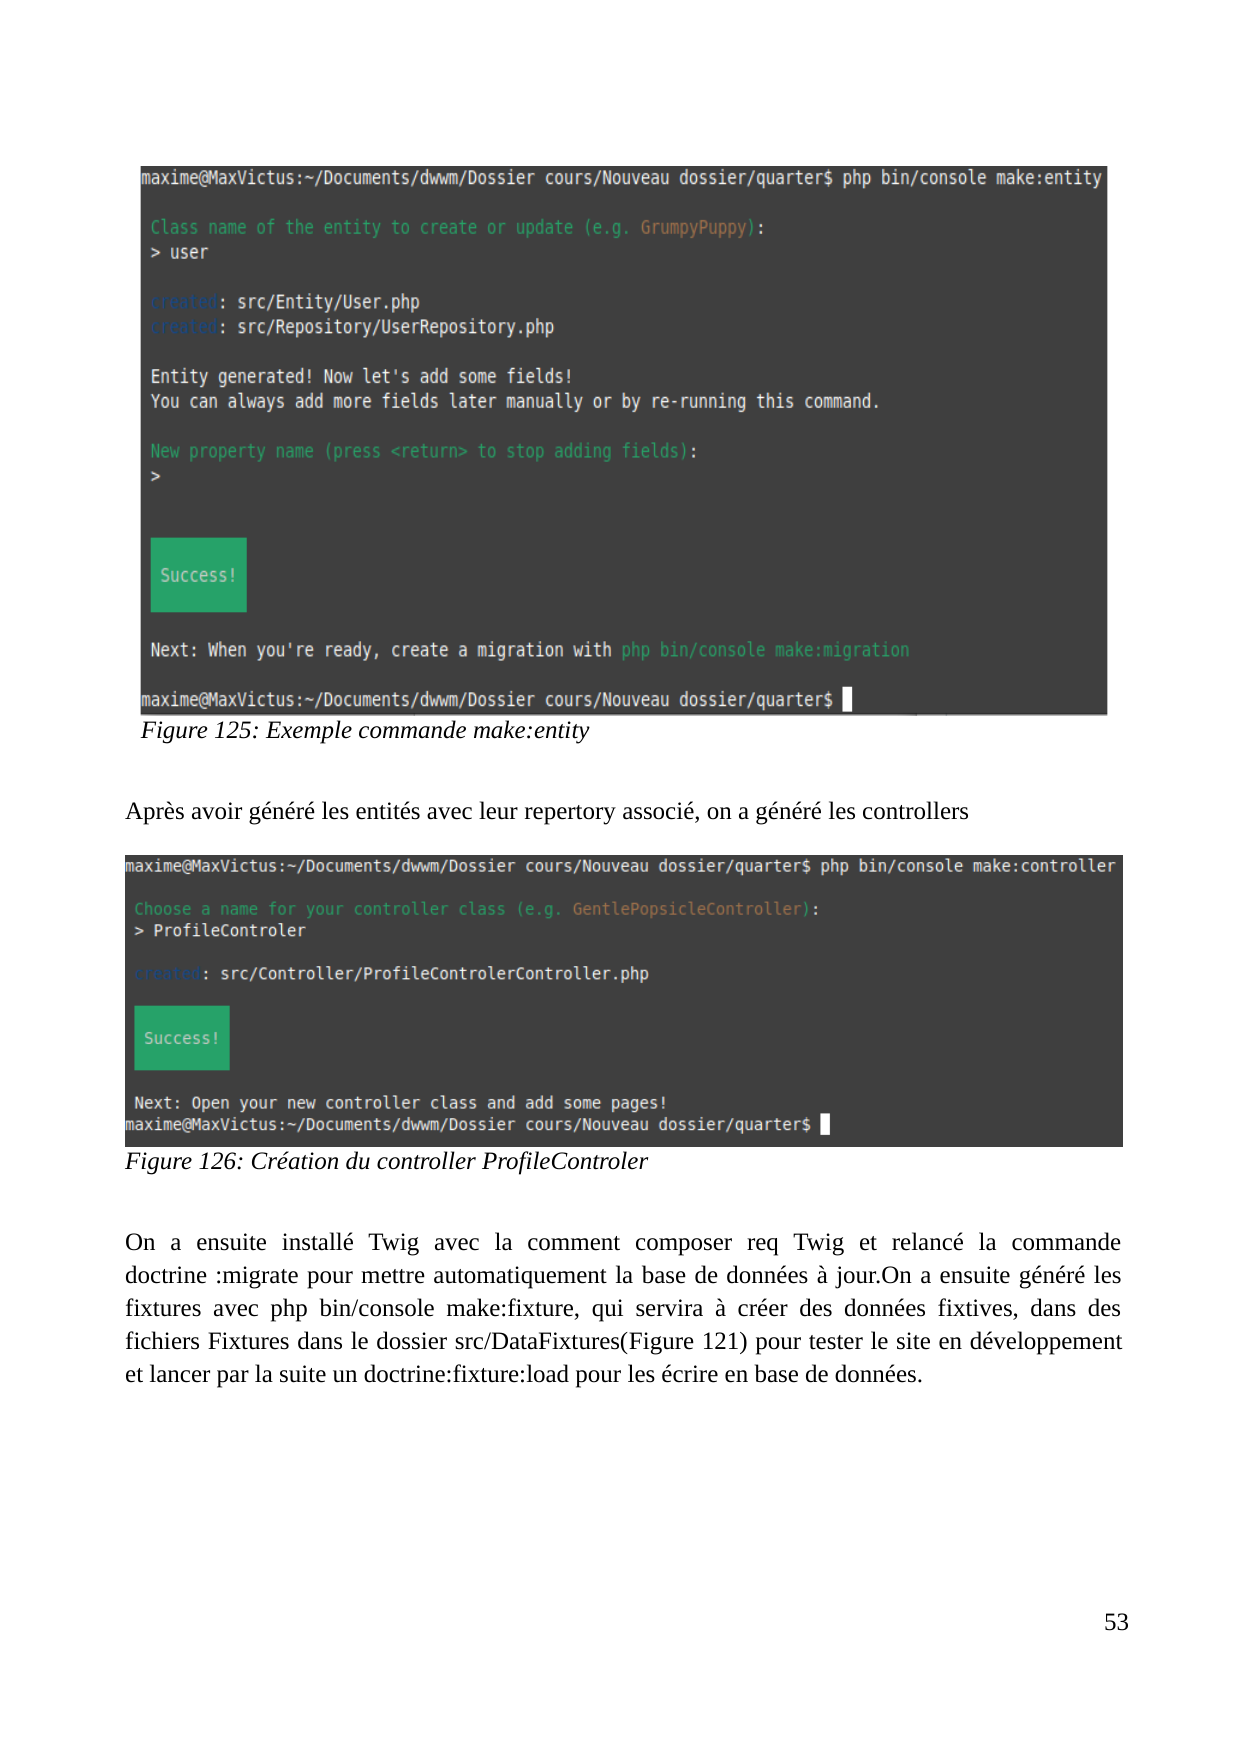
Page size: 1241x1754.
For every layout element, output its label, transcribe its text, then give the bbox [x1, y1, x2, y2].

picture [125, 855, 1123, 1147]
text Figure 125: Exemple commande make:entity [141, 716, 1107, 744]
text Après avoir généré les entités avec leur repertory associé, on a généré les controllers [125, 796, 1123, 824]
text On a ensuite installé Twig avec la comment composer req Twig et relancé la commande doctrine :migrate pour mettre automatiquement la base de données à jour.On a ensuite généré les fixtures avec php bin/console make:fixture, qui servira à créer des données fixtives, dans des fichiers Fixtures dans le dossier src/DataFixtures(Figure 121) pour tester le site en développement et lancer par la suite un doctrine:fixture:load pour les écrire en base de données. [125, 1227, 1123, 1388]
text Figure 126: Création du controller ProfileControler [125, 1147, 1123, 1175]
picture [140, 166, 1108, 716]
